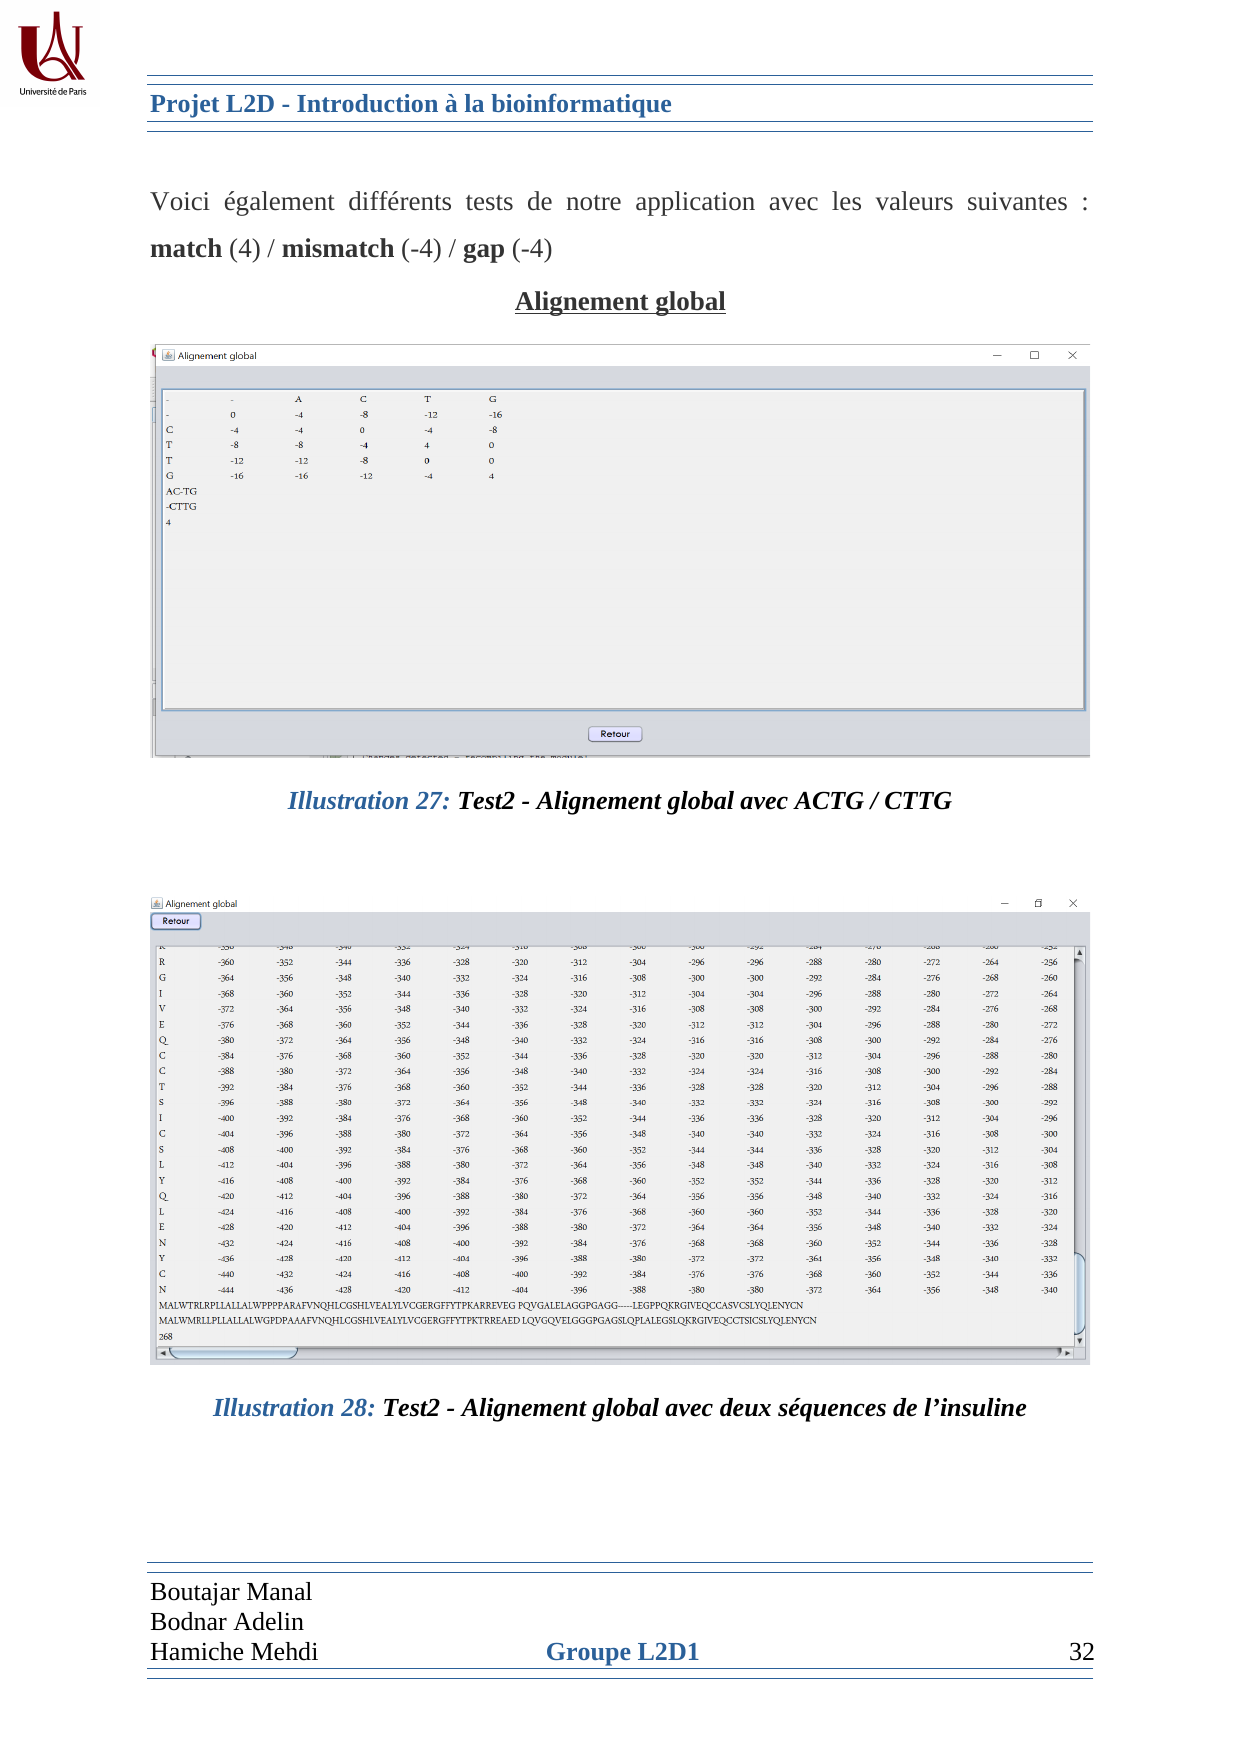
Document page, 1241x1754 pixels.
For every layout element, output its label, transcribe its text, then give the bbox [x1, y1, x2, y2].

text Voici également différents tests de notre application avec les valeurs suivantes : match (4) / mismatch (-4) / gap (-4) [150, 185, 1090, 263]
picture [150, 896, 1091, 1365]
text Illustration 28: Test2 - Alignement global avec deux séquences de l’insuline [150, 1365, 1090, 1422]
picture [0, 0, 101, 107]
picture [150, 344, 1091, 758]
text Alignement global [150, 286, 1090, 317]
text Illustration 27: Test2 - Alignement global avec ACTG / CTTG [150, 758, 1090, 815]
